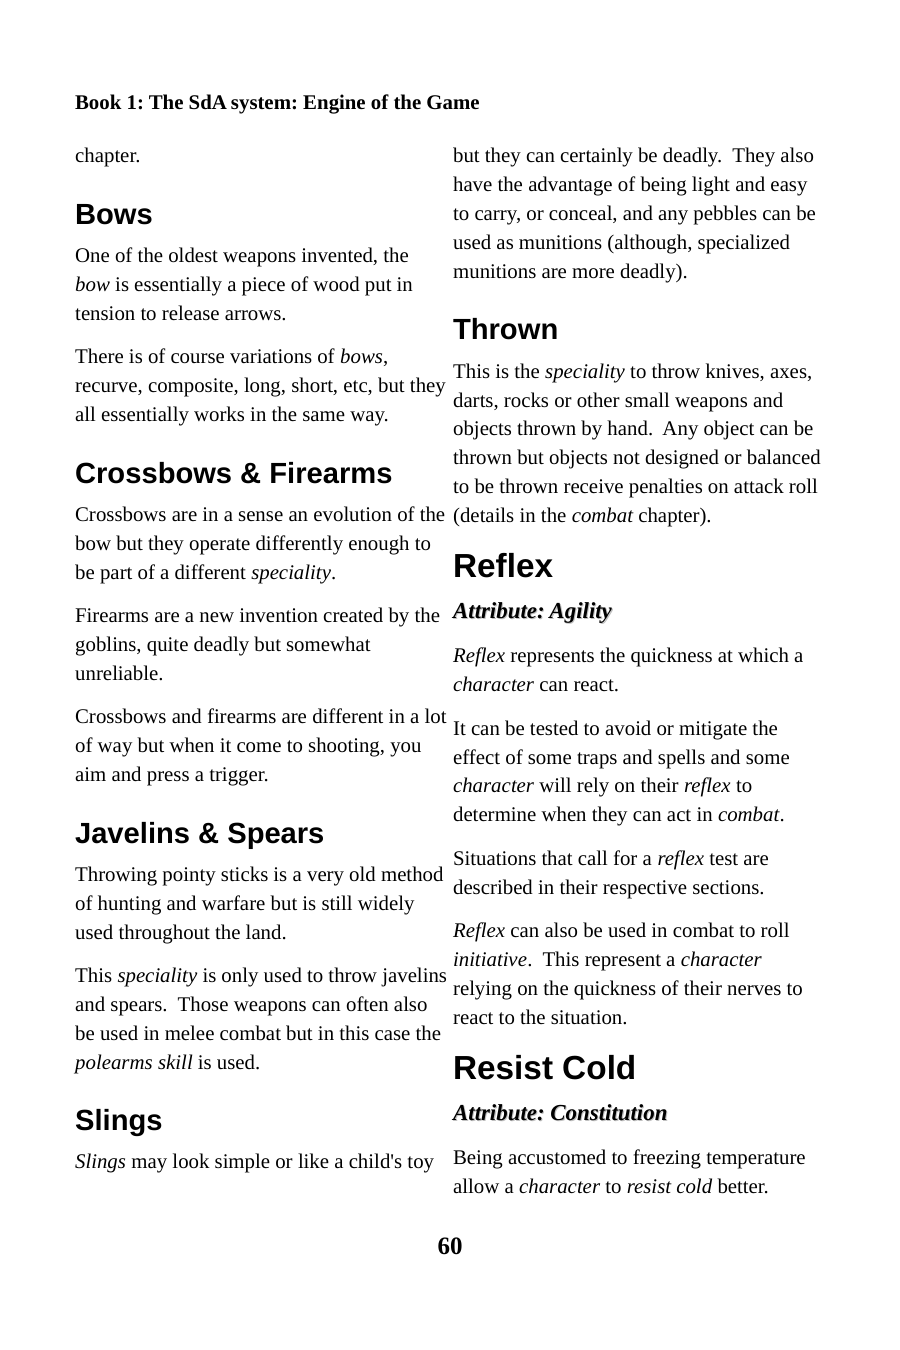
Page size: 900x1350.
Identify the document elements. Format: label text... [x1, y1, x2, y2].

text One of the oldest weapons invented, the bow is essentially a piece of wood put in tension to release arrows. [75, 243, 447, 325]
text Reflex represents the quickness at which a character can react. [453, 643, 825, 696]
text Throwing pointy sticks is a very old method of hunting and warfare but is still widely used throughout the land. [75, 862, 447, 944]
subtitle Thrown [453, 313, 825, 346]
text It can be tested to avoid or mitigate the effect of some traps and spells and some character will rely on their reflex to determine when they can act in combat. [453, 716, 825, 826]
text This speciality is only used to throw javelins and spears. Those weapons can often also be used in melee combat but in this case the polearms skill is used. [75, 963, 447, 1074]
text This is the speciality to throw knives, axes, darts, rocks or other small weapons and objects thrown by hand. Any object can be thrown but objects not designed or balanced to be thrown receive penalties on attack roll (details in the combat chapter). [453, 359, 825, 527]
text Attribute: Constitution [453, 1099, 825, 1125]
text Firearms are a new invention created by the goblins, quite deadly but somewhat unreliable. [75, 603, 447, 685]
text Situations that call for a reflex test are described in their respective sections. [453, 846, 825, 899]
text chapter. [75, 143, 447, 167]
text There is of course variations of bows, recurve, composite, long, short, etc, but they all essentially works in the same way. [75, 344, 447, 426]
text Slings may look simple or like a child's toy [75, 1149, 447, 1173]
subtitle Javelins & Spears [75, 816, 447, 849]
subtitle Bows [75, 197, 447, 231]
text Attribute: Agility [453, 597, 825, 624]
text Crossbows are in a sense an evolution of the bow but they operate differently enough to be part of a different speciality. [75, 502, 447, 584]
subtitle Reflex [453, 546, 825, 585]
subtitle Slings [75, 1103, 447, 1137]
text but they can certainly be deadly. They also have the advantage of being light and easy to carry, or conceal, and any pebbles can be used as munitions (although, specialized munitions are more deadly). [453, 143, 825, 283]
text Reflex can also be used in combat to roll initiative. This represent a character relying on the quickness of their nerves to react to the situation. [453, 918, 825, 1029]
text Being accustomed to freezing temperature allow a character to resist cold better. [453, 1145, 825, 1198]
subtitle Resist Cold [453, 1048, 825, 1086]
subtitle Crossbows & Firearms [75, 456, 447, 489]
text Crossbows and firearms are different in a lot of way but when it come to shooting, you aim and press a trigger. [75, 704, 447, 786]
